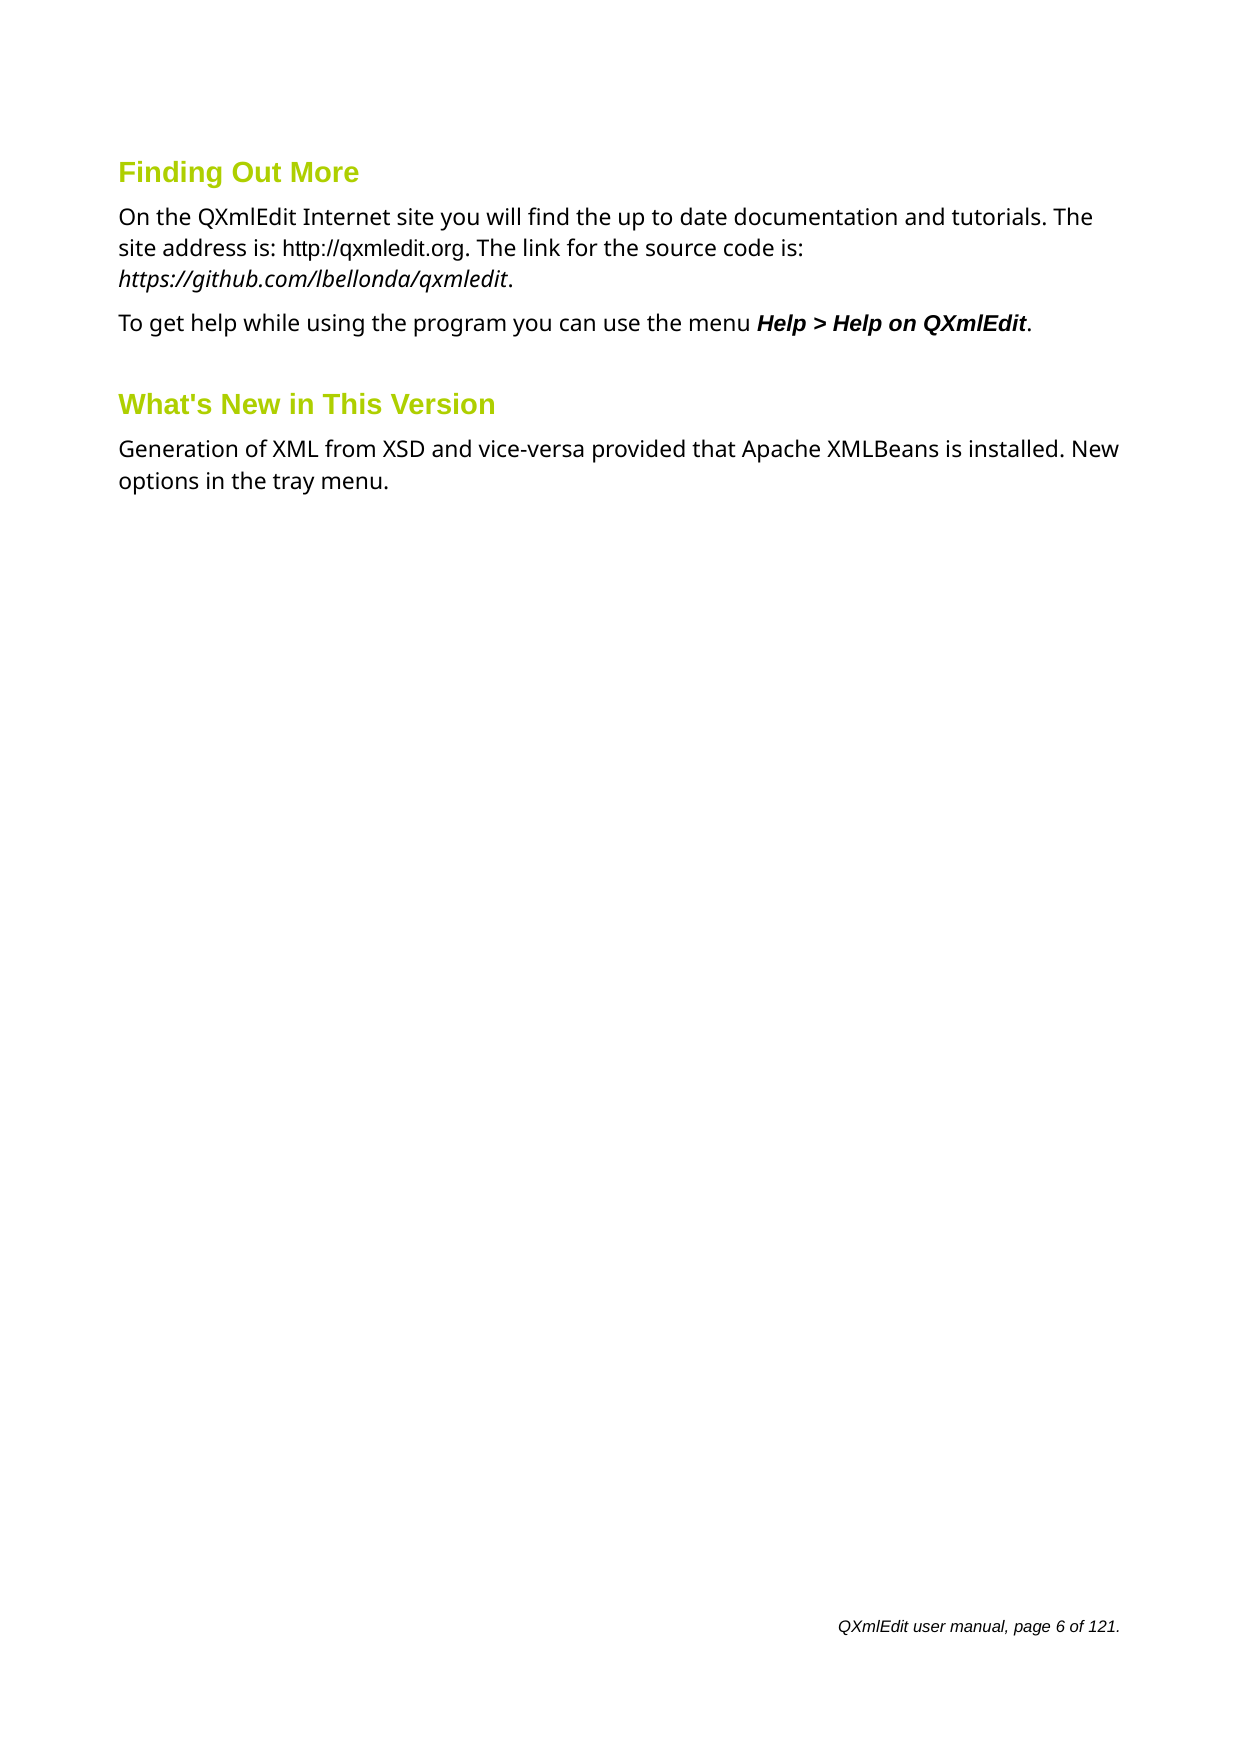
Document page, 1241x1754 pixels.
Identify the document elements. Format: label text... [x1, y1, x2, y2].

text On the QXmlEdit Internet site you will find the up to date documentation and tutorials. The site address is: http://qxmledit.org. The link for the source code is: https://github.com/lbellonda/qxmledit. [118, 201, 1122, 294]
subtitle Finding Out More [118, 155, 1122, 188]
subtitle What's New in This Version [118, 387, 1122, 421]
text To get help while using the program you can use the menu Help > Help on QXmlEdit. [118, 307, 1122, 338]
text Generation of XML from XSD and vice-versa provided that Apache XMLBeans is installed. New options in the tray menu. [118, 433, 1122, 496]
